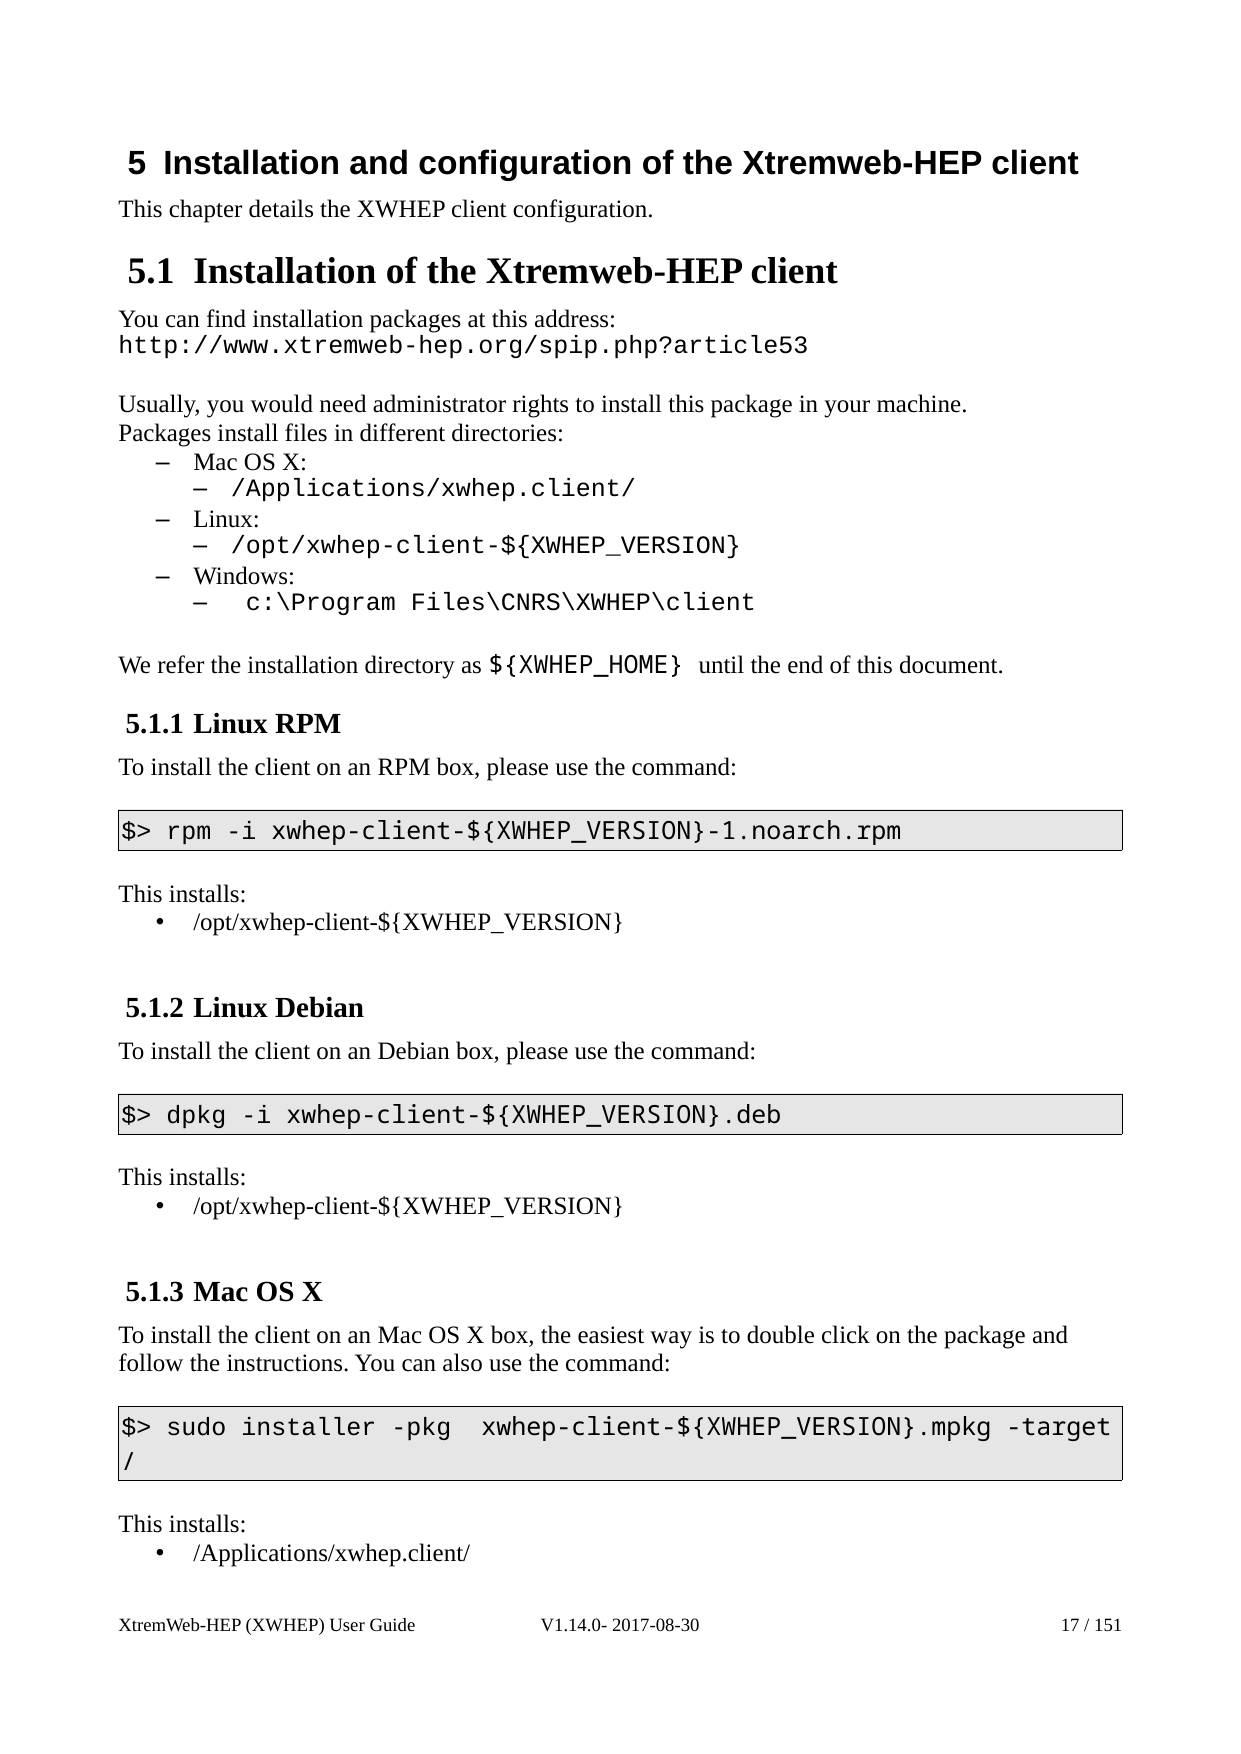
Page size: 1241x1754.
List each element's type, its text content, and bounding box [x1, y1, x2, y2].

subtitle Linux RPM [118, 706, 1122, 739]
text $> dpkg -i xwhep-client-${XWHEP_VERSION}.deb [119, 1095, 1122, 1134]
list Windows: [156, 561, 1122, 590]
text To install the client on an Debian box, please use the command: [118, 1036, 1122, 1065]
subtitle Installation and configuration of the Xtremweb-HEP client [118, 143, 1122, 182]
text $> rpm -i xwhep-client-${XWHEP_VERSION}-1.noarch.rpm [119, 811, 1122, 850]
list Mac OS X: [156, 447, 1122, 476]
text This chapter details the XWHEP client configuration. [118, 194, 1122, 223]
list /Applications/xwhep.client/ [156, 1538, 1122, 1567]
list /Applications/xwhep.client/ [193, 476, 1122, 504]
list Linux: [156, 504, 1122, 533]
text This installs: [118, 879, 1122, 907]
text To install the client on an RPM box, please use the command: [118, 752, 1122, 781]
list c:\Program Files\CNRS\XWHEP\client [193, 590, 1122, 618]
list /opt/xwhep-client-${XWHEP_VERSION} [193, 533, 1122, 561]
text This installs: [118, 1162, 1122, 1191]
subtitle Mac OS X [118, 1274, 1122, 1307]
text This installs: [118, 1509, 1122, 1538]
list /opt/xwhep-client-${XWHEP_VERSION} [156, 907, 1122, 936]
subtitle Installation of the Xtremweb-HEP client [118, 248, 1122, 291]
text We refer the installation directory as ${XWHEP_HOME} until the end of this document. [118, 647, 1122, 681]
text To install the client on an Mac OS X box, the easiest way is to double click on the package and follow the instructions. You can also use the command: [118, 1320, 1122, 1377]
text Packages install files in different directories: [118, 418, 1122, 447]
text http://www.xtremweb-hep.org/spip.php?article53 [118, 332, 1122, 361]
subtitle Linux Debian [118, 990, 1122, 1023]
text Usually, you would need administrator rights to install this package in your machine. [118, 389, 1122, 418]
list /opt/xwhep-client-${XWHEP_VERSION} [156, 1191, 1122, 1220]
text You can find installation packages at this address: [118, 304, 1122, 332]
text $> sudo installer -pkg xwhep-client-${XWHEP_VERSION}.mpkg -target / [119, 1407, 1122, 1480]
